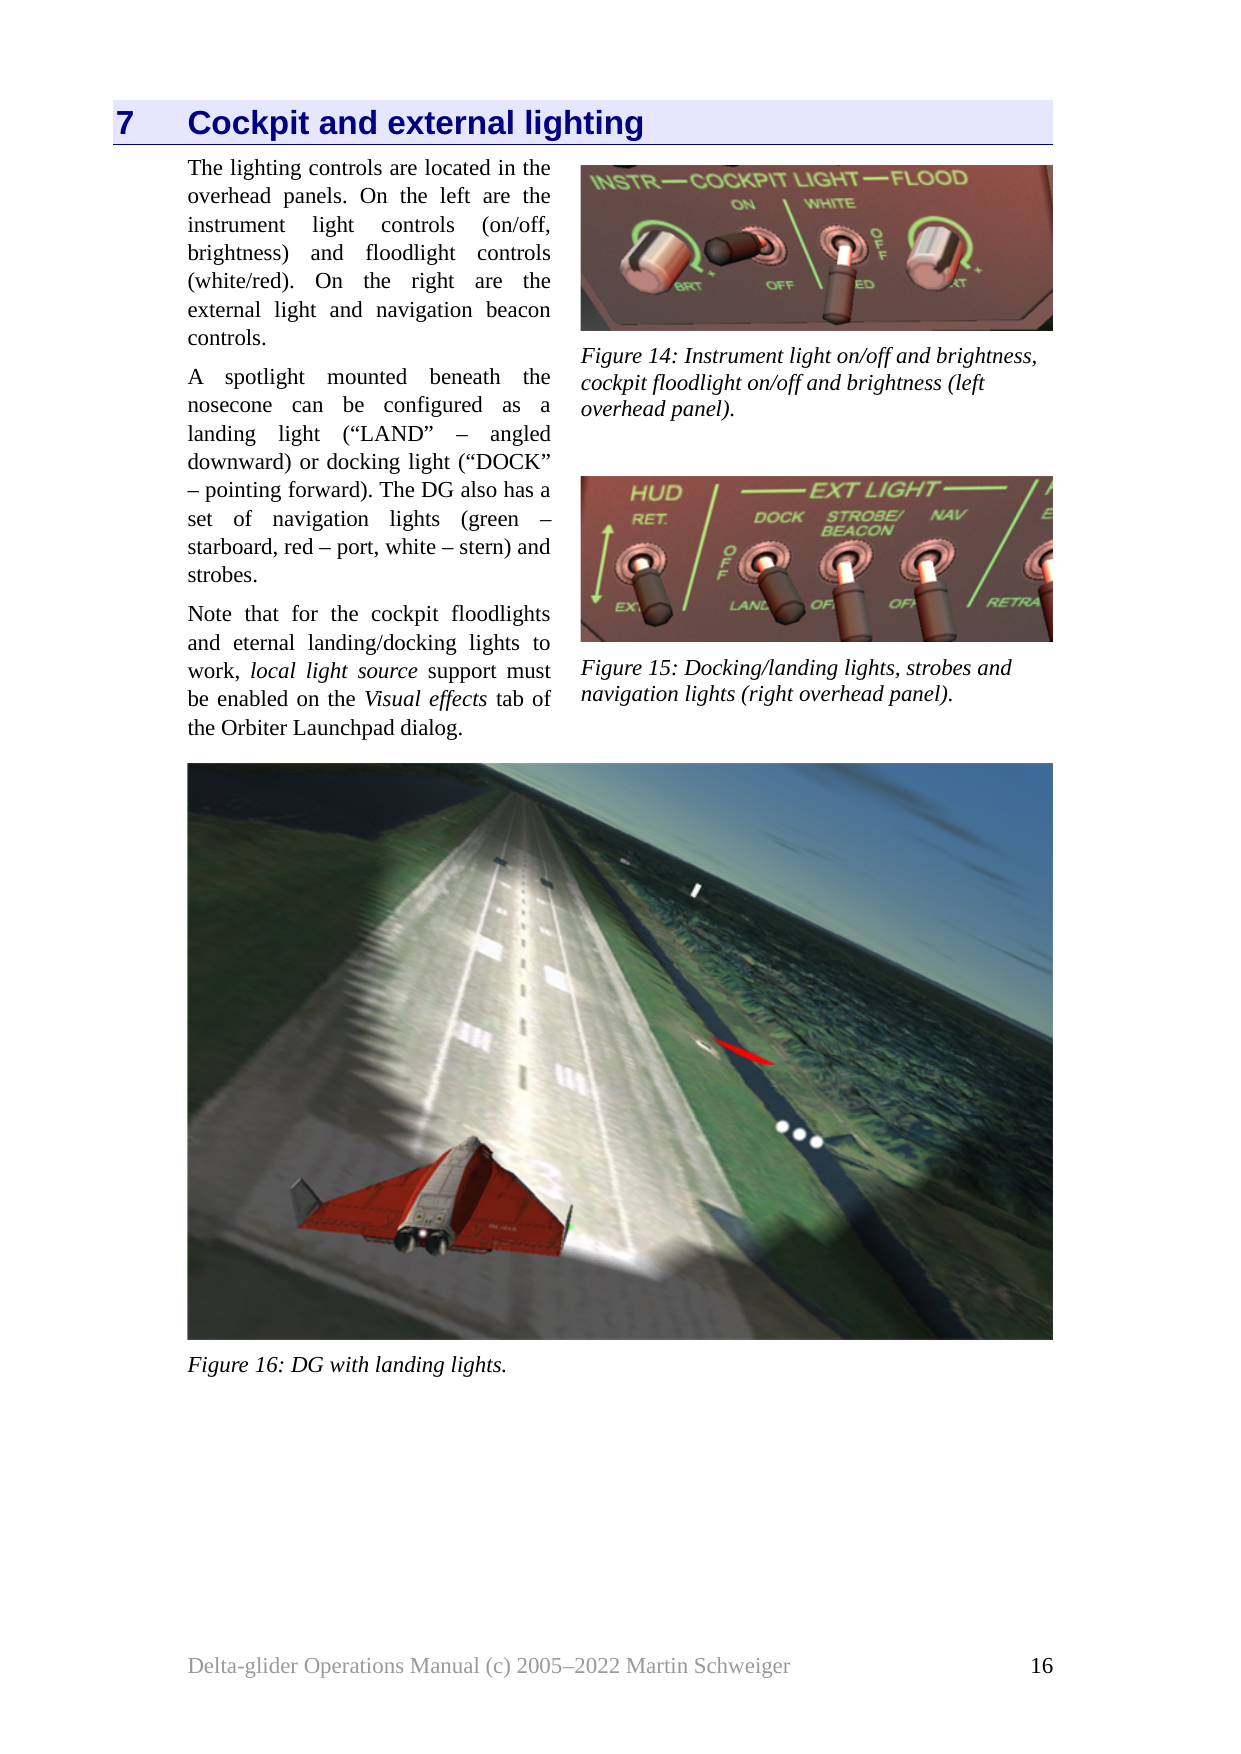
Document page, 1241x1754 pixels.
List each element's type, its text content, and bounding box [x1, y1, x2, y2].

picture [580, 165, 1053, 331]
picture [187, 763, 1053, 1340]
subtitle Cockpit and external lighting [113, 100, 1053, 144]
text A spotlight mounted beneath the nosecone can be configured as a landing light (“LAND” – angled downward) or docking light (“DOCK” – pointing forward). The DG also has a set of navigation lights (green – starboard, red – port, white – stern) and strobes. [187, 362, 1053, 588]
text Figure 16: DG with landing lights. [187, 1340, 1053, 1378]
text The lighting controls are located in the overhead panels. On the left are the instrument light controls (on/off, brightness) and floodlight controls (white/red). On the right are the external light and navigation beacon controls. [187, 153, 1053, 351]
text Figure 15: Docking/landing lights, strobes and navigation lights (right overhead panel). [581, 642, 1053, 706]
picture [580, 476, 1053, 642]
text Note that for the cockpit floodlights and eternal landing/docking lights to work, local light source support must be enabled on the Visual effects tab of the Orbiter Launchpad dialog. [187, 599, 1053, 741]
text Figure 14: Instrument light on/off and brightness, cockpit floodlight on/off and brightness (left overhead panel). [581, 331, 1053, 421]
